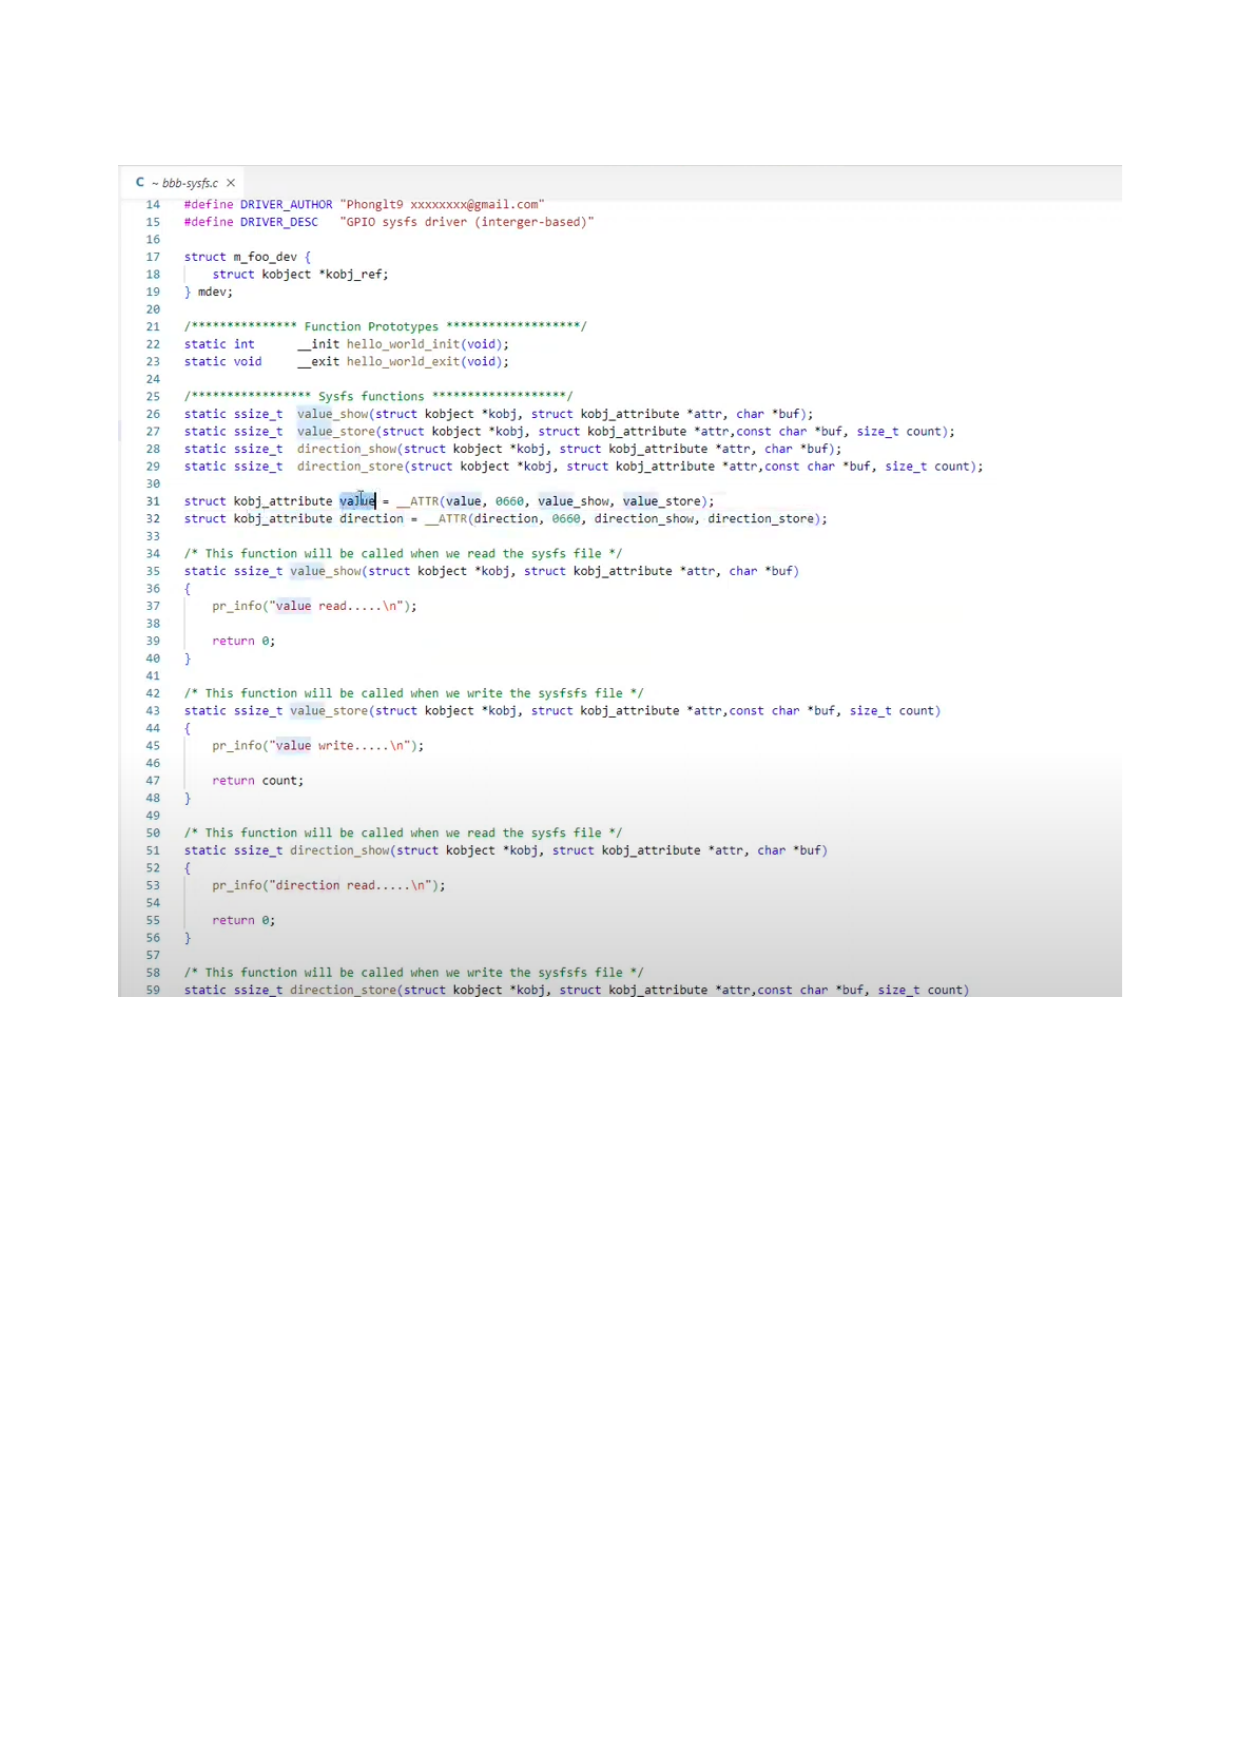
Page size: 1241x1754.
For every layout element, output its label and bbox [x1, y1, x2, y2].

picture [118, 165, 1123, 997]
